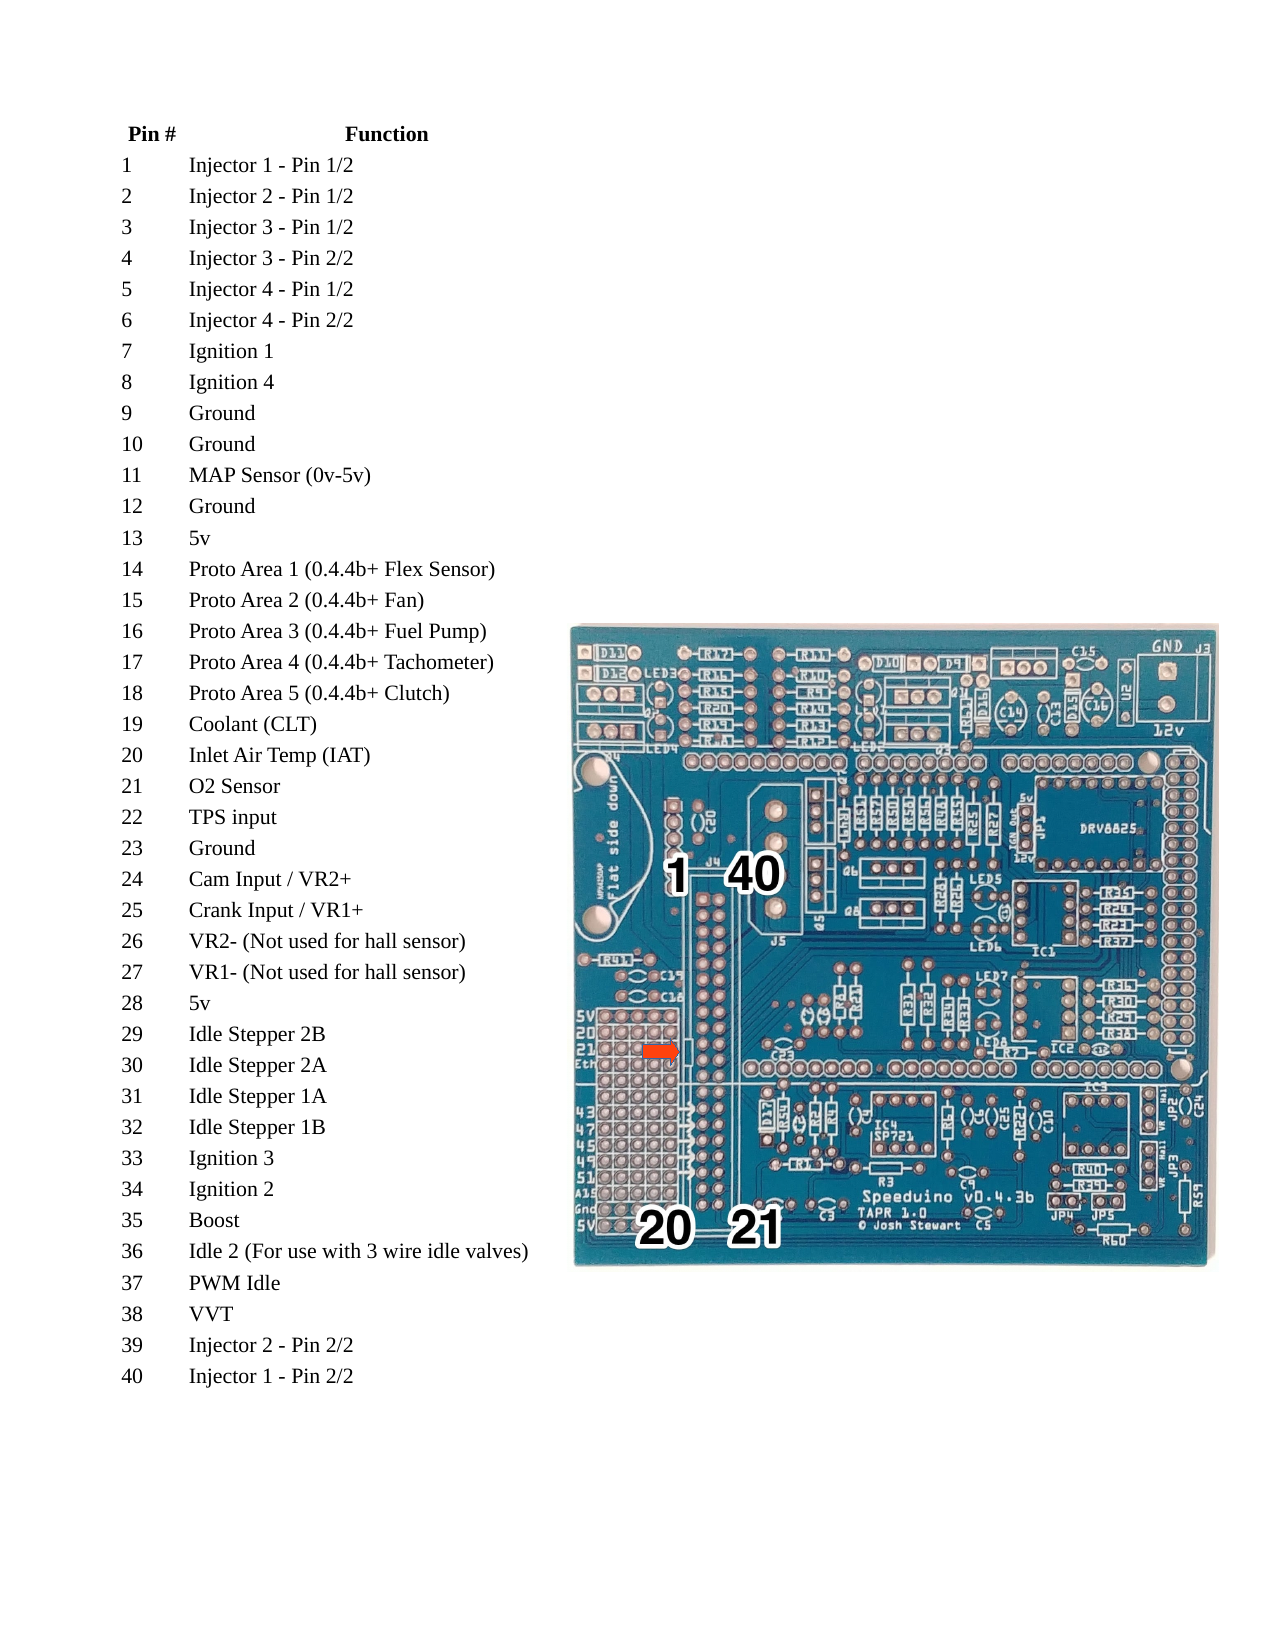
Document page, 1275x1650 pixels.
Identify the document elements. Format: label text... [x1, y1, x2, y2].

table_cell Idle Stepper 1A [186, 1080, 566, 1111]
table_cell Cam Input / VR2+ [186, 863, 566, 894]
table_cell 35 [118, 1205, 186, 1236]
table_cell 17 [118, 646, 186, 677]
table_cell Idle 2 (For use with 3 wire idle valves) [186, 1236, 566, 1267]
table_cell Injector 3 - Pin 1/2 [186, 211, 588, 242]
table_cell Injector 2 - Pin 2/2 [186, 1329, 588, 1360]
table_cell Ignition 1 [186, 335, 588, 366]
table_cell 34 [118, 1174, 186, 1204]
table_cell VR2- (Not used for hall sensor) [186, 925, 566, 956]
table_cell Idle Stepper 2A [186, 1049, 566, 1080]
table_cell 9 [118, 398, 186, 428]
table_cell 39 [118, 1329, 186, 1360]
table_cell 30 [118, 1049, 186, 1080]
table_cell Proto Area 1 (0.4.4b+ Flex Sensor) [186, 553, 588, 584]
table_cell 3 [118, 211, 186, 242]
table_cell MAP Sensor (0v-5v) [186, 460, 588, 491]
table_cell 26 [118, 925, 186, 956]
table_cell Injector 4 - Pin 1/2 [186, 273, 588, 304]
table_cell 2 [118, 180, 186, 211]
table_cell 20 [118, 739, 186, 770]
table_cell VR1- (Not used for hall sensor) [186, 956, 566, 987]
table_cell 27 [118, 956, 186, 987]
table_cell 25 [118, 894, 186, 925]
table_cell 8 [118, 366, 186, 397]
table_cell 37 [118, 1267, 186, 1298]
table_cell Crank Input / VR1+ [186, 894, 566, 925]
table_cell 28 [118, 987, 186, 1018]
table_cell Injector 3 - Pin 2/2 [186, 242, 588, 273]
table_cell O2 Sensor [186, 770, 566, 801]
table_cell 5v [186, 987, 566, 1018]
table_cell Ignition 2 [186, 1174, 566, 1204]
table_cell 5 [118, 273, 186, 304]
table_cell Ground [186, 832, 566, 863]
table_cell Ignition 3 [186, 1143, 566, 1173]
table_cell 15 [118, 584, 186, 615]
table_cell 1 [118, 149, 186, 180]
table_cell 24 [118, 863, 186, 894]
table_cell 21 [118, 770, 186, 801]
table_cell 4 [118, 242, 186, 273]
table_cell 13 [118, 522, 186, 553]
table_cell 40 [118, 1360, 186, 1391]
table_cell PWM Idle [186, 1267, 588, 1298]
table_cell TPS input [186, 801, 566, 832]
table_cell 12 [118, 491, 186, 522]
table_cell 5v [186, 522, 588, 553]
table_cell Inlet Air Temp (IAT) [186, 739, 566, 770]
table_cell Idle Stepper 2B [186, 1018, 566, 1049]
table_cell 11 [118, 460, 186, 491]
table_cell 18 [118, 677, 186, 708]
table_cell Boost [186, 1205, 566, 1236]
table_cell 6 [118, 304, 186, 335]
table_cell 38 [118, 1298, 186, 1329]
table_cell 10 [118, 429, 186, 459]
picture [566, 623, 1219, 1272]
table_cell 16 [118, 615, 186, 646]
table_cell 36 [118, 1236, 186, 1267]
table_cell Coolant (CLT) [186, 708, 566, 739]
table_cell Injector 2 - Pin 1/2 [186, 180, 588, 211]
table_header Function [186, 118, 588, 149]
table_cell Proto Area 4 (0.4.4b+ Tachometer) [186, 646, 566, 677]
table_cell 31 [118, 1080, 186, 1111]
table_cell Ground [186, 398, 588, 428]
table_cell 32 [118, 1111, 186, 1142]
table_header Pin # [118, 118, 186, 149]
table_cell Ignition 4 [186, 366, 588, 397]
table_cell 19 [118, 708, 186, 739]
table_cell Injector 4 - Pin 2/2 [186, 304, 588, 335]
table_cell 33 [118, 1143, 186, 1173]
table_cell Idle Stepper 1B [186, 1111, 566, 1142]
table_cell VVT [186, 1298, 588, 1329]
table_cell Proto Area 5 (0.4.4b+ Clutch) [186, 677, 566, 708]
table_cell Proto Area 3 (0.4.4b+ Fuel Pump) [186, 615, 588, 646]
table_cell 29 [118, 1018, 186, 1049]
table_cell Proto Area 2 (0.4.4b+ Fan) [186, 584, 588, 615]
table_cell Ground [186, 491, 588, 522]
table_cell 7 [118, 335, 186, 366]
table_cell Injector 1 - Pin 1/2 [186, 149, 588, 180]
table_cell 22 [118, 801, 186, 832]
table_cell 23 [118, 832, 186, 863]
table_cell 14 [118, 553, 186, 584]
table_cell Injector 1 - Pin 2/2 [186, 1360, 588, 1391]
table_cell Ground [186, 429, 588, 459]
